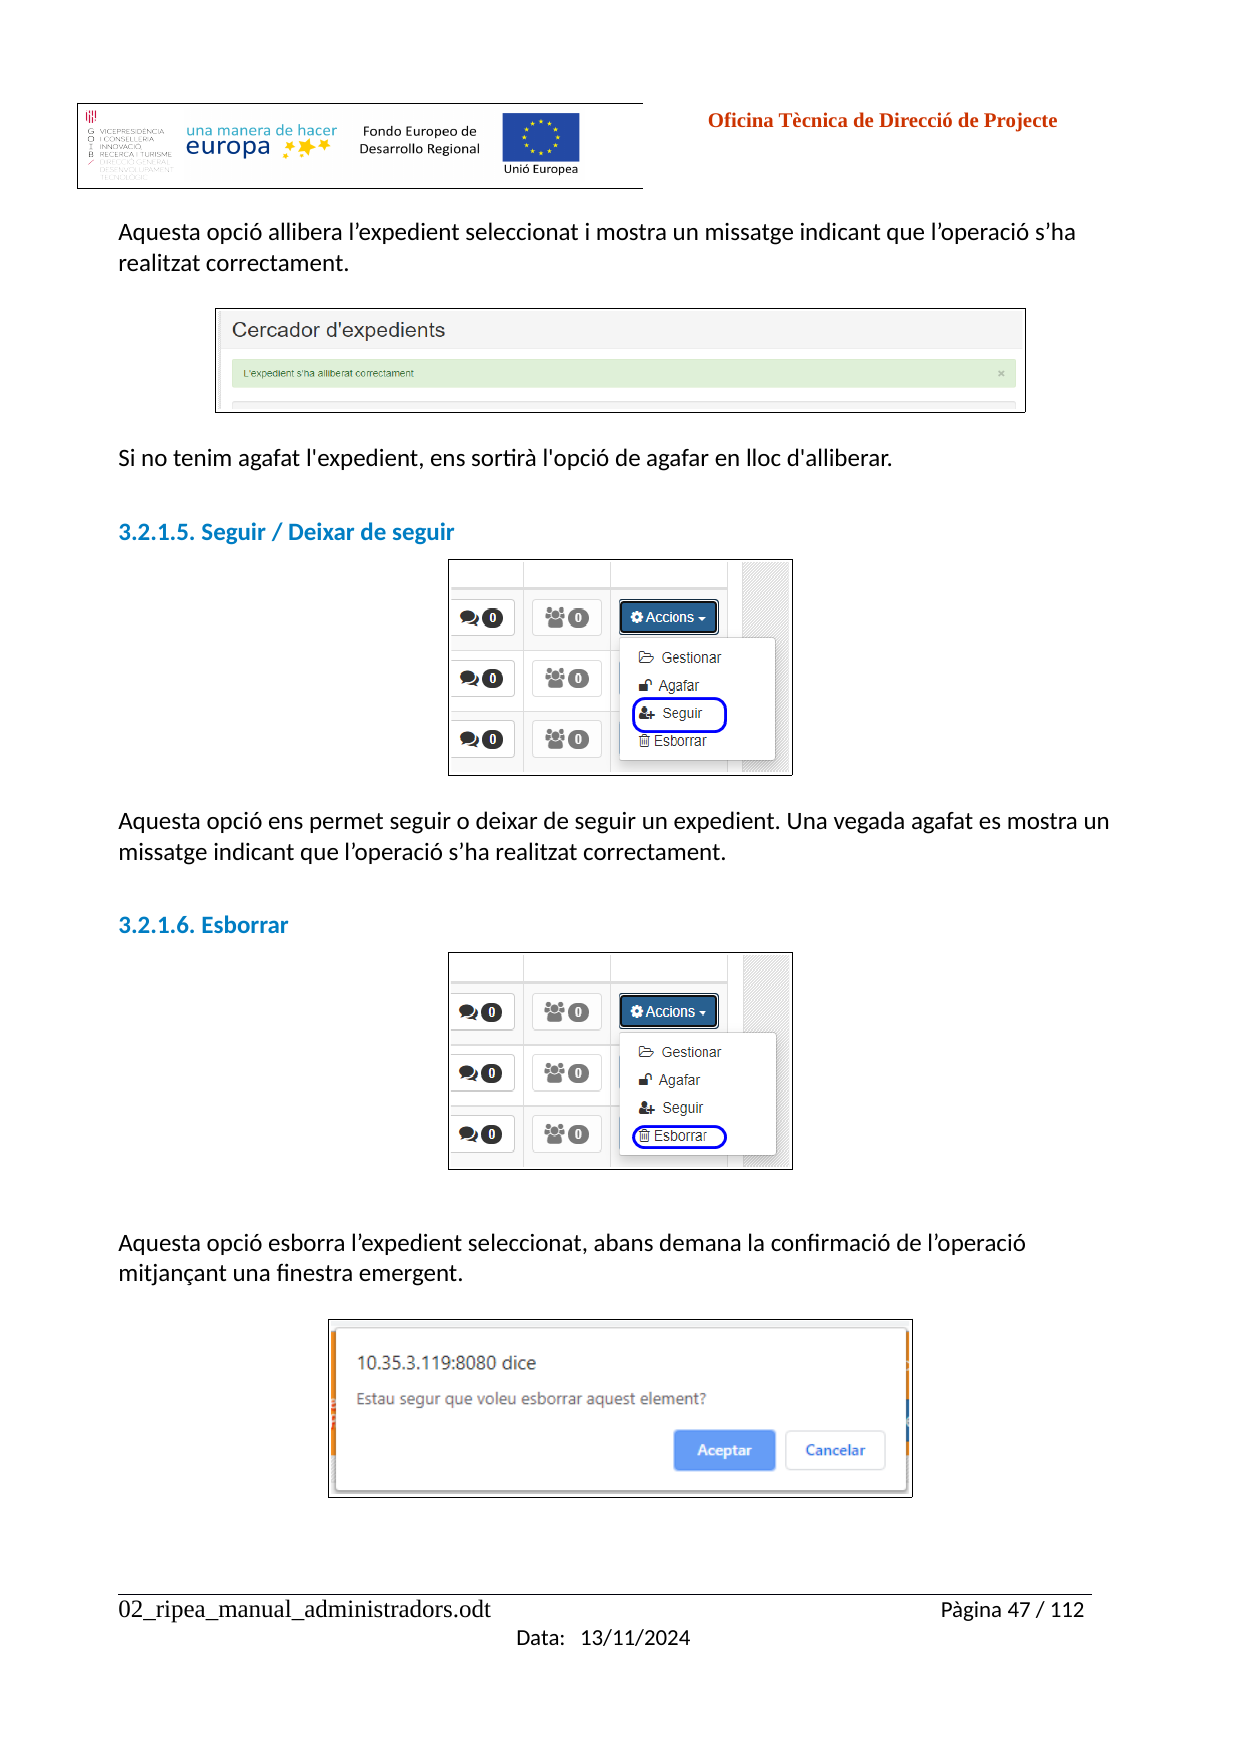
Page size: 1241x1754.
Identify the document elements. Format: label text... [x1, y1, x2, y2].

picture [82, 108, 178, 182]
picture [184, 108, 585, 182]
picture [331, 1321, 910, 1494]
text Aquesta opció esborra l’expedient seleccionat, abans demana la confirmació de l’operació mitjançant una finestra emergent. [118, 1227, 1122, 1288]
picture [218, 311, 1023, 409]
text Aquesta opció ens permet seguir o deixar de seguir un expedient. Una vegada agafat es mostra un missatge indicant que l’operació s’ha realitzat correctament. [118, 805, 1122, 866]
subtitle 3.2.1.5. Seguir / Deixar de seguir [118, 516, 1122, 547]
subtitle 3.2.1.6. Esborrar [118, 909, 1122, 940]
picture [451, 562, 789, 772]
picture [450, 955, 790, 1167]
text Si no tenim agafat l'expedient, ens sortirà l'opció de agafar en lloc d'alliberar. [118, 442, 1122, 473]
text Aquesta opció allibera l’expedient seleccionat i mostra un missatge indicant que l’operació s’ha realitzat correctament. [118, 216, 1122, 277]
